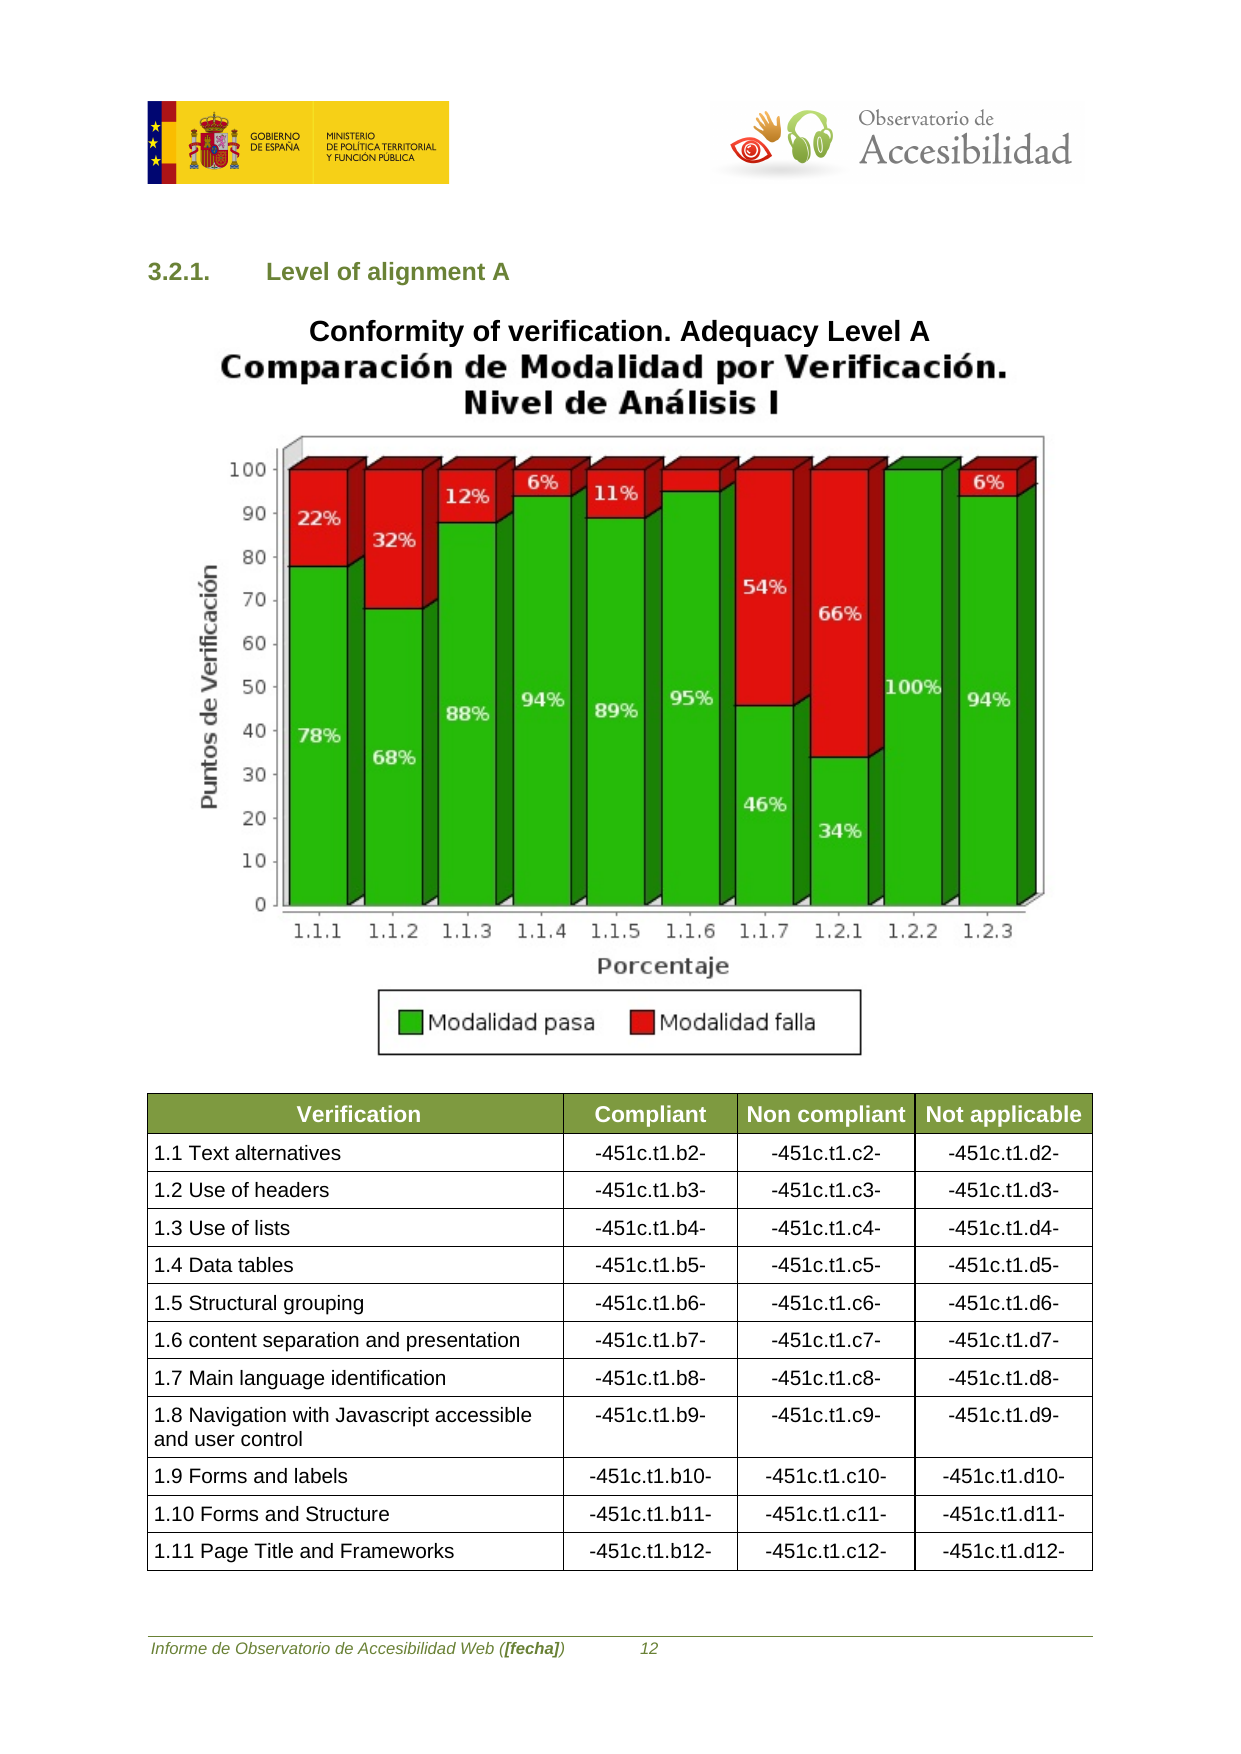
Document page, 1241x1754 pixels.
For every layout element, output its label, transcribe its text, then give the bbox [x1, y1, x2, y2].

text Conformity of verification. Adequacy Level A [148, 314, 1092, 347]
table_cell -451c.t1.b3- [564, 1172, 737, 1208]
table_cell -451c.t1.c3- [738, 1172, 914, 1208]
table_cell 1.6 content separation and presentation [148, 1322, 563, 1358]
table_cell 1.8 Navigation with Javascript accessible and user control [148, 1397, 563, 1457]
table_cell -451c.t1.b12- [564, 1533, 737, 1569]
table_cell -451c.t1.b11- [564, 1496, 737, 1532]
table_cell -451c.t1.d7- [916, 1322, 1092, 1358]
table_cell 1.11 Page Title and Frameworks [148, 1533, 563, 1569]
subtitle Level of alignment A [148, 257, 1092, 286]
table_cell 1.2 Use of headers [148, 1172, 563, 1208]
table_cell -451c.t1.d10- [916, 1458, 1092, 1494]
table_cell -451c.t1.c2- [738, 1134, 914, 1171]
table_cell -451c.t1.b8- [564, 1359, 737, 1396]
table_cell -451c.t1.b10- [564, 1458, 737, 1494]
table_cell -451c.t1.c10- [738, 1458, 914, 1494]
table_cell -451c.t1.d11- [916, 1496, 1092, 1532]
table_header Verification [148, 1094, 563, 1133]
table_header Compliant [564, 1094, 737, 1133]
table_cell 1.7 Main language identification [148, 1359, 563, 1396]
table_cell -451c.t1.b4- [564, 1209, 737, 1246]
picture [178, 347, 1062, 1057]
table_cell -451c.t1.d8- [916, 1359, 1092, 1396]
picture [710, 101, 1086, 184]
table_cell -451c.t1.c7- [738, 1322, 914, 1358]
table_cell -451c.t1.d3- [916, 1172, 1092, 1208]
table_header Non compliant [738, 1094, 914, 1133]
table_cell -451c.t1.c8- [738, 1359, 914, 1396]
table_cell -451c.t1.b7- [564, 1322, 737, 1358]
picture [147, 101, 450, 184]
table_cell -451c.t1.d12- [916, 1533, 1092, 1569]
table_cell 1.4 Data tables [148, 1247, 563, 1283]
table_cell -451c.t1.d6- [916, 1284, 1092, 1321]
table_cell -451c.t1.d4- [916, 1209, 1092, 1246]
table_header Not applicable [916, 1094, 1092, 1133]
table_cell 1.10 Forms and Structure [148, 1496, 563, 1532]
table_cell -451c.t1.d2- [916, 1134, 1092, 1171]
table_cell -451c.t1.c12- [738, 1533, 914, 1569]
table_cell -451c.t1.c5- [738, 1247, 914, 1283]
table_cell 1.1 Text alternatives [148, 1134, 563, 1171]
table_cell -451c.t1.c6- [738, 1284, 914, 1321]
table_cell -451c.t1.b9- [564, 1397, 737, 1457]
table_cell -451c.t1.b5- [564, 1247, 737, 1283]
table_cell -451c.t1.d5- [916, 1247, 1092, 1283]
table_cell -451c.t1.c11- [738, 1496, 914, 1532]
table_cell -451c.t1.d9- [916, 1397, 1092, 1457]
table_cell 1.5 Structural grouping [148, 1284, 563, 1321]
table_cell 1.3 Use of lists [148, 1209, 563, 1246]
table_cell -451c.t1.b6- [564, 1284, 737, 1321]
table_cell 1.9 Forms and labels [148, 1458, 563, 1494]
table_cell -451c.t1.b2- [564, 1134, 737, 1171]
table_cell -451c.t1.c9- [738, 1397, 914, 1457]
table_cell -451c.t1.c4- [738, 1209, 914, 1246]
